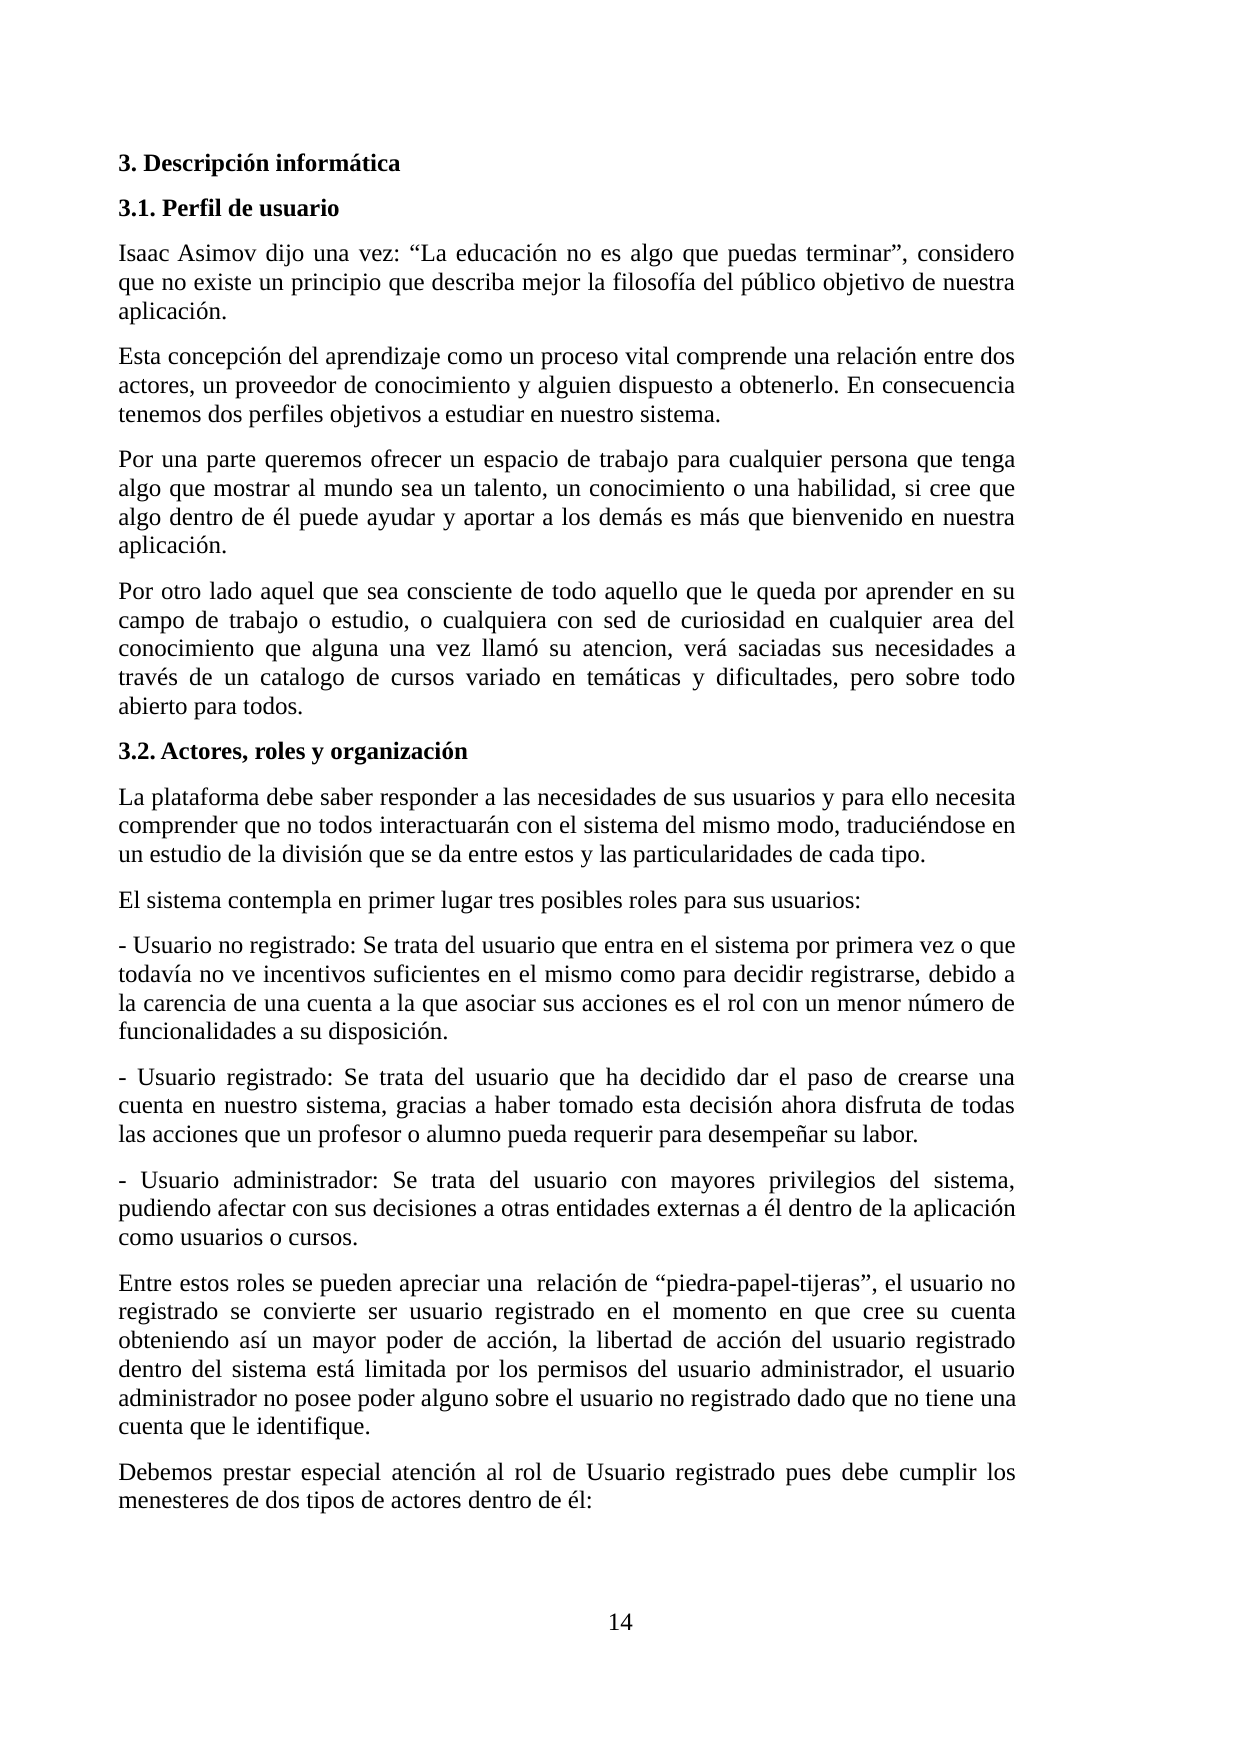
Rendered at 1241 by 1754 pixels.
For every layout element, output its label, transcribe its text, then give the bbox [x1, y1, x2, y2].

text Por otro lado aquel que sea consciente de todo aquello que le queda por aprender en su campo de trabajo o estudio, o cualquiera con sed de curiosidad en cualquier area del conocimiento que alguna una vez llamó su atencion, verá saciadas sus necesidades a través de un catalogo de cursos variado en temáticas y dificultades, pero sobre todo abierto para todos. [118, 576, 1017, 720]
text - Usuario administrador: Se trata del usuario con mayores privilegios del sistema, pudiendo afectar con sus decisiones a otras entidades externas a él dentro de la aplicación como usuarios o cursos. [118, 1165, 1017, 1251]
text 3.2. Actores, roles y organización [118, 736, 1017, 765]
text Entre estos roles se pueden apreciar una relación de “piedra-papel-tijeras”, el usuario no registrado se convierte ser usuario registrado en el momento en que cree su cuenta obteniendo así un mayor poder de acción, la libertad de acción del usuario registrado dentro del sistema está limitada por los permisos del usuario administrador, el usuario administrador no posee poder alguno sobre el usuario no registrado dado que no tiene una cuenta que le identifique. [118, 1268, 1017, 1440]
text 3.1. Perfil de usuario [118, 193, 1017, 222]
text Debemos prestar especial atención al rol de Usuario registrado pues debe cumplir los menesteres de dos tipos de actores dentro de él: [118, 1457, 1017, 1514]
text - Usuario no registrado: Se trata del usuario que entra en el sistema por primera vez o que todavía no ve incentivos suficientes en el mismo como para decidir registrarse, debido a la carencia de una cuenta a la que asociar sus acciones es el rol con un menor número de funcionalidades a su disposición. [118, 930, 1017, 1045]
text - Usuario registrado: Se trata del usuario que ha decidido dar el paso de crearse una cuenta en nuestro sistema, gracias a haber tomado esta decisión ahora disfruta de todas las acciones que un profesor o alumno pueda requerir para desempeñar su labor. [118, 1062, 1017, 1148]
text Por una parte queremos ofrecer un espacio de trabajo para cualquier persona que tenga algo que mostrar al mundo sea un talento, un conocimiento o una habilidad, si cree que algo dentro de él puede ayudar y aportar a los demás es más que bienvenido en nuestra aplicación. [118, 444, 1017, 559]
text El sistema contempla en primer lugar tres posibles roles para sus usuarios: [118, 885, 1017, 913]
text Esta concepción del aprendizaje como un proceso vital comprende una relación entre dos actores, un proveedor de conocimiento y alguien dispuesto a obtenerlo. En consecuencia tenemos dos perfiles objetivos a estudiar en nuestro sistema. [118, 341, 1017, 428]
text La plataforma debe saber responder a las necesidades de sus usuarios y para ello necesita comprender que no todos interactuarán con el sistema del mismo modo, traduciéndose en un estudio de la división que se da entre estos y las particularidades de cada tipo. [118, 782, 1017, 868]
text Isaac Asimov dijo una vez: “La educación no es algo que puedas terminar”, considero que no existe un principio que describa mejor la filosofía del público objetivo de nuestra aplicación. [118, 238, 1017, 325]
text 3. Descripción informática [118, 148, 1017, 176]
